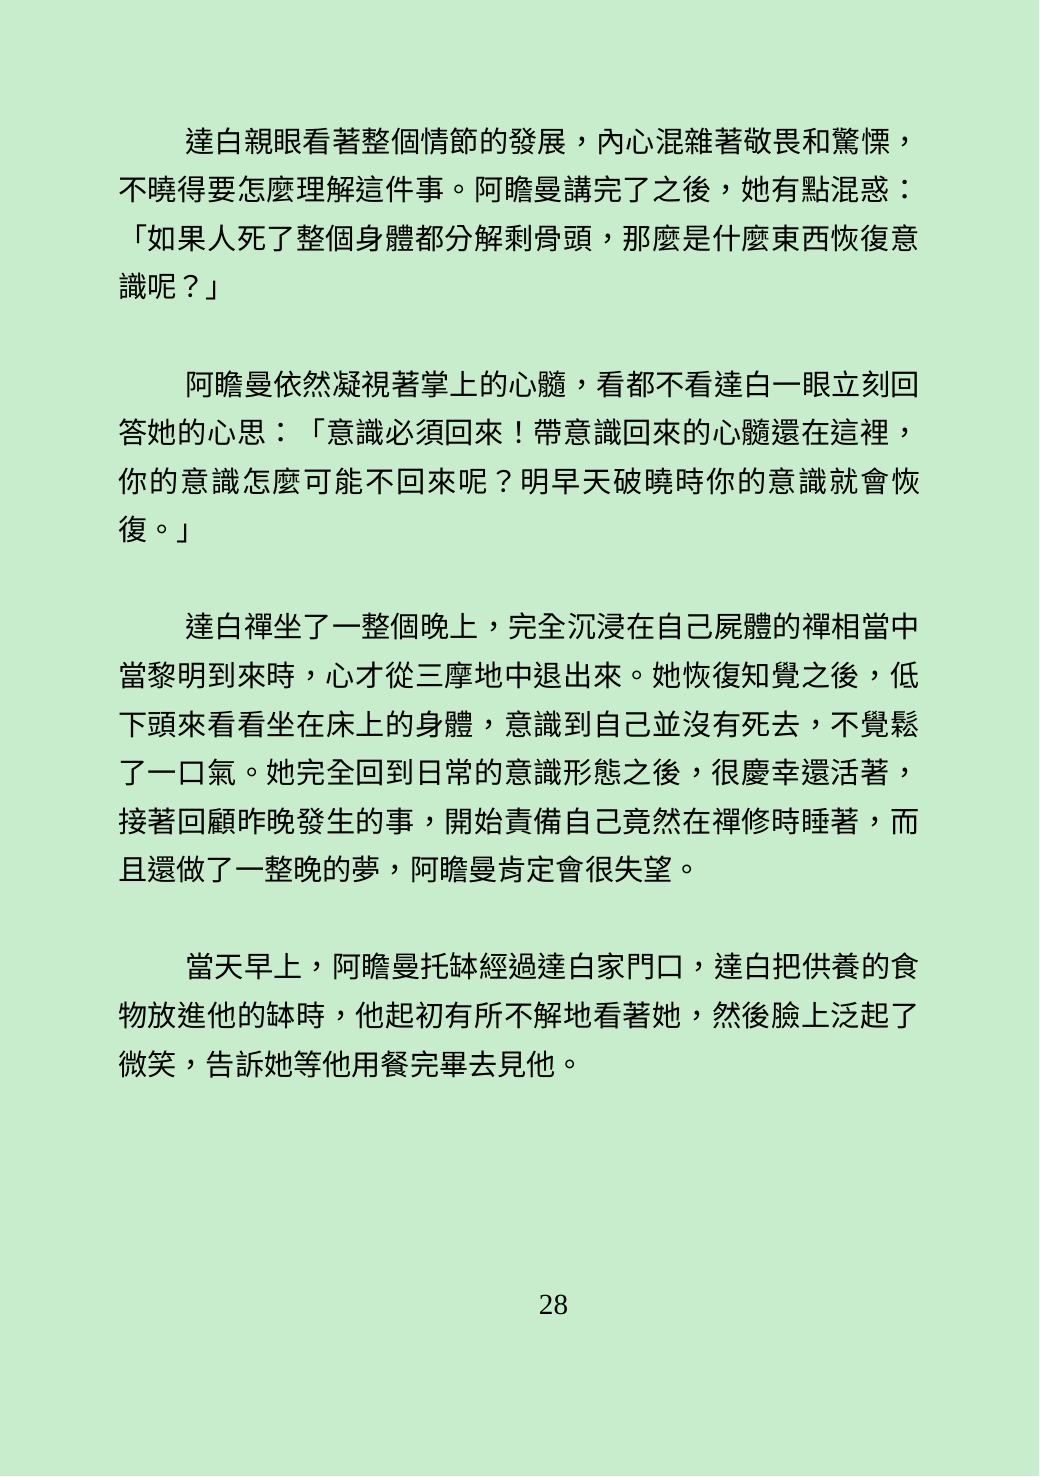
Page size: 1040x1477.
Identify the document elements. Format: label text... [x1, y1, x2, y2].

text 達白親眼看著整個情節的發展，內心混雜著敬畏和驚慄，不曉得要怎麼理解這件事。阿瞻曼講完了之後，她有點混惑：「如果人死了整個身體都分解剩骨頭，那麼是什麼東西恢復意識呢？」 [118, 118, 921, 306]
text 當天早上，阿瞻曼托缽經過達白家門口，達白把供養的食物放進他的缽時，他起初有所不解地看著她，然後臉上泛起了微笑，告訴她等他用餐完畢去見他。 [118, 944, 921, 1083]
text 阿瞻曼依然凝視著掌上的心髓，看都不看達白一眼立刻回答她的心思：「意識必須回來！帶意識回來的心髓還在這裡，你的意識怎麼可能不回來呢？明早天破曉時你的意識就會恢復。」 [118, 361, 921, 549]
text 達白禪坐了一整個晚上，完全沉浸在自己屍體的禪相當中，當黎明到來時，心才從三摩地中退出來。她恢復知覺之後，低下頭來看看坐在床上的身體，意識到自己並沒有死去，不覺鬆了一口氣。她完全回到日常的意識形態之後，很慶幸還活著，接著回顧昨晚發生的事，開始責備自己竟然在禪修時睡著，而且還做了一整晚的夢，阿瞻曼肯定會很失望。 [118, 604, 921, 889]
